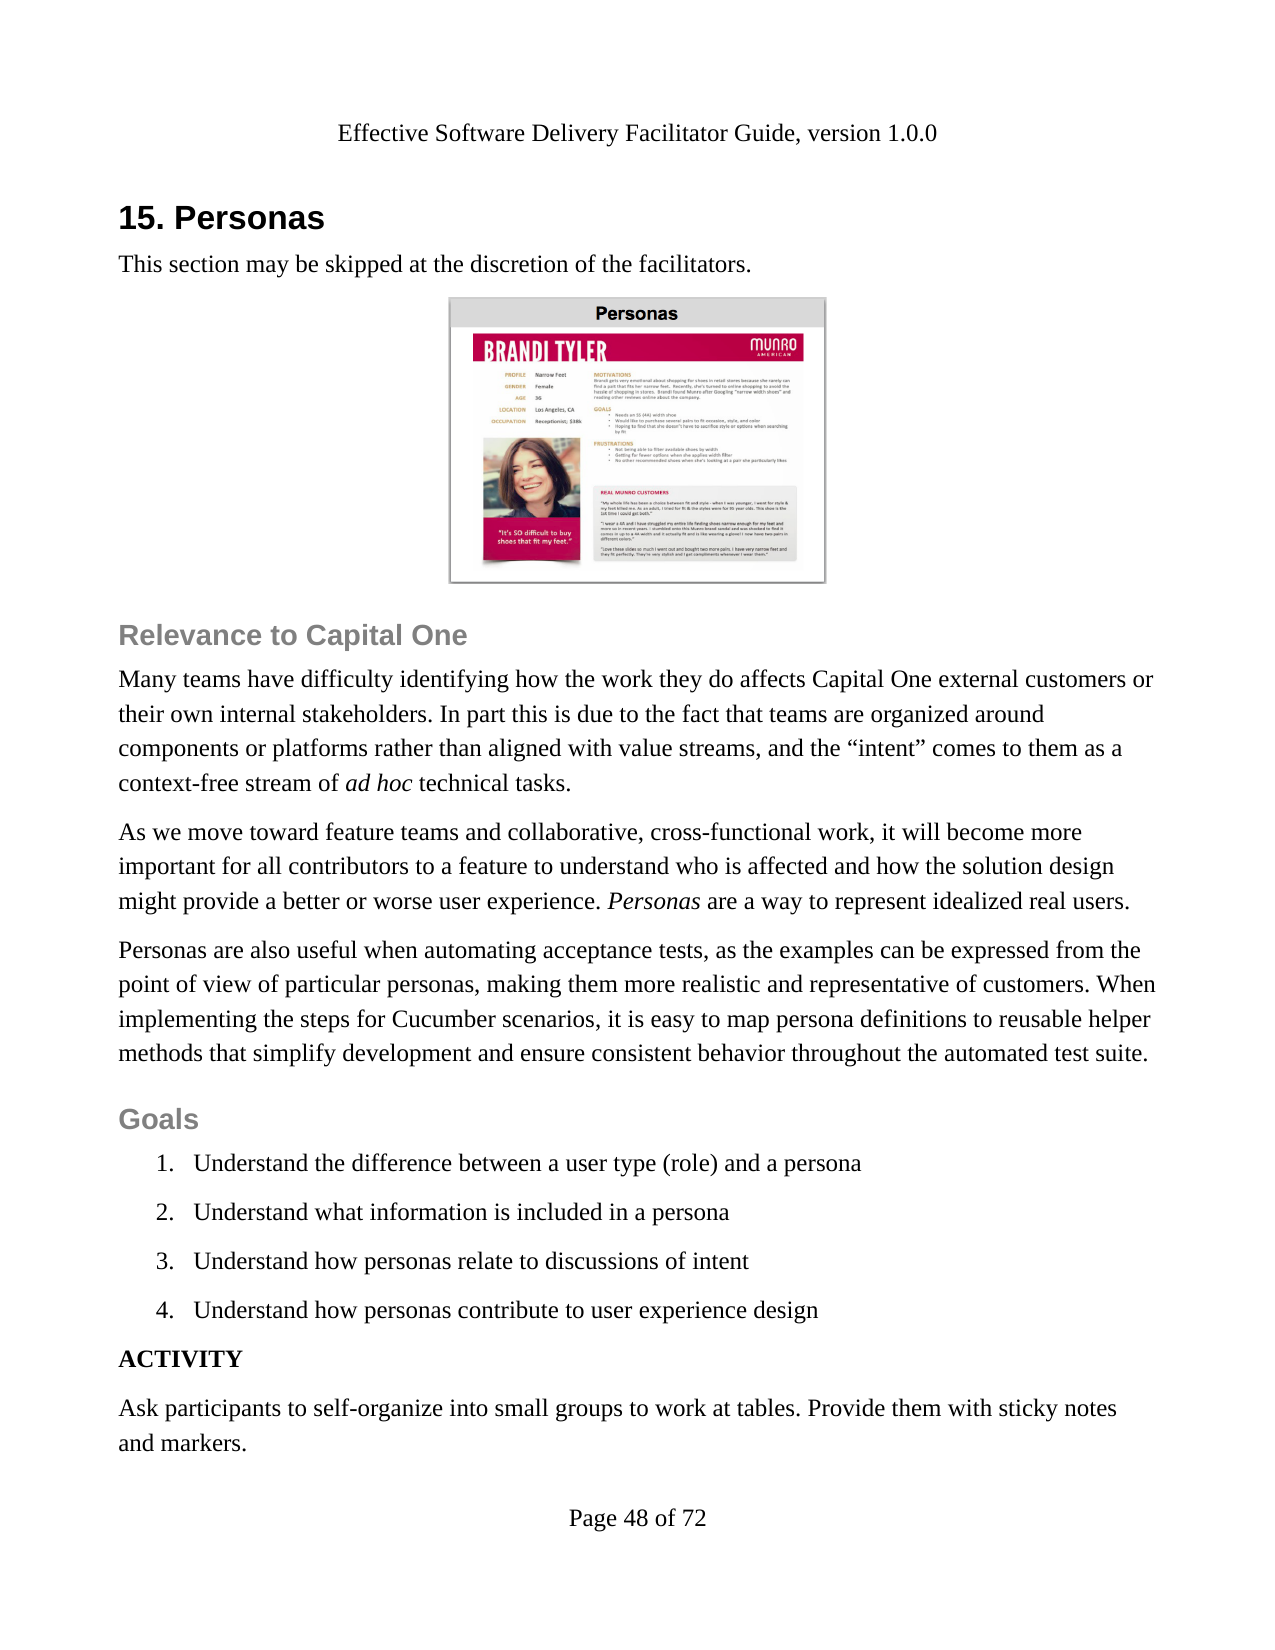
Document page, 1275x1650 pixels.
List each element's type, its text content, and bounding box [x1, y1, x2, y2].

list Understand what information is included in a persona [156, 1197, 1157, 1226]
text This section may be skipped at the discretion of the facilitators. [118, 249, 1157, 278]
text As we move toward feature teams and collaborative, cross-functional work, it will become more important for all contributors to a feature to understand who is affected and how the solution design might provide a better or worse user experience. Personas are a way to represent idealized real users. [118, 817, 1157, 915]
list Understand the difference between a user type (role) and a persona [156, 1148, 1157, 1177]
list Understand how personas contribute to user experience design [156, 1295, 1157, 1324]
text Personas are also useful when automating acceptance tests, as the examples can be expressed from the point of view of particular personas, making them more realistic and representative of customers. When implementing the steps for Cucumber scenarios, it is easy to map persona definitions to reusable helper methods that simplify development and ensure consistent behavior throughout the automated test suite. [118, 935, 1157, 1067]
subtitle 15. Personas [118, 198, 1157, 236]
picture [448, 297, 827, 584]
text ACTIVITY [118, 1344, 1157, 1373]
subtitle Goals [118, 1102, 1157, 1136]
list Understand how personas relate to discussions of intent [156, 1246, 1157, 1275]
text Many teams have difficulty identifying how the work they do affects Capital One external customers or their own internal stakeholders. In part this is due to the fact that teams are organized around components or platforms rather than aligned with value streams, and the “intent” comes to them as a context-free stream of ad hoc technical tasks. [118, 664, 1157, 797]
subtitle Relevance to Capital One [118, 618, 1157, 652]
text Ask participants to self-organize into small groups to work at tables. Provide them with sticky notes and markers. [118, 1393, 1157, 1457]
